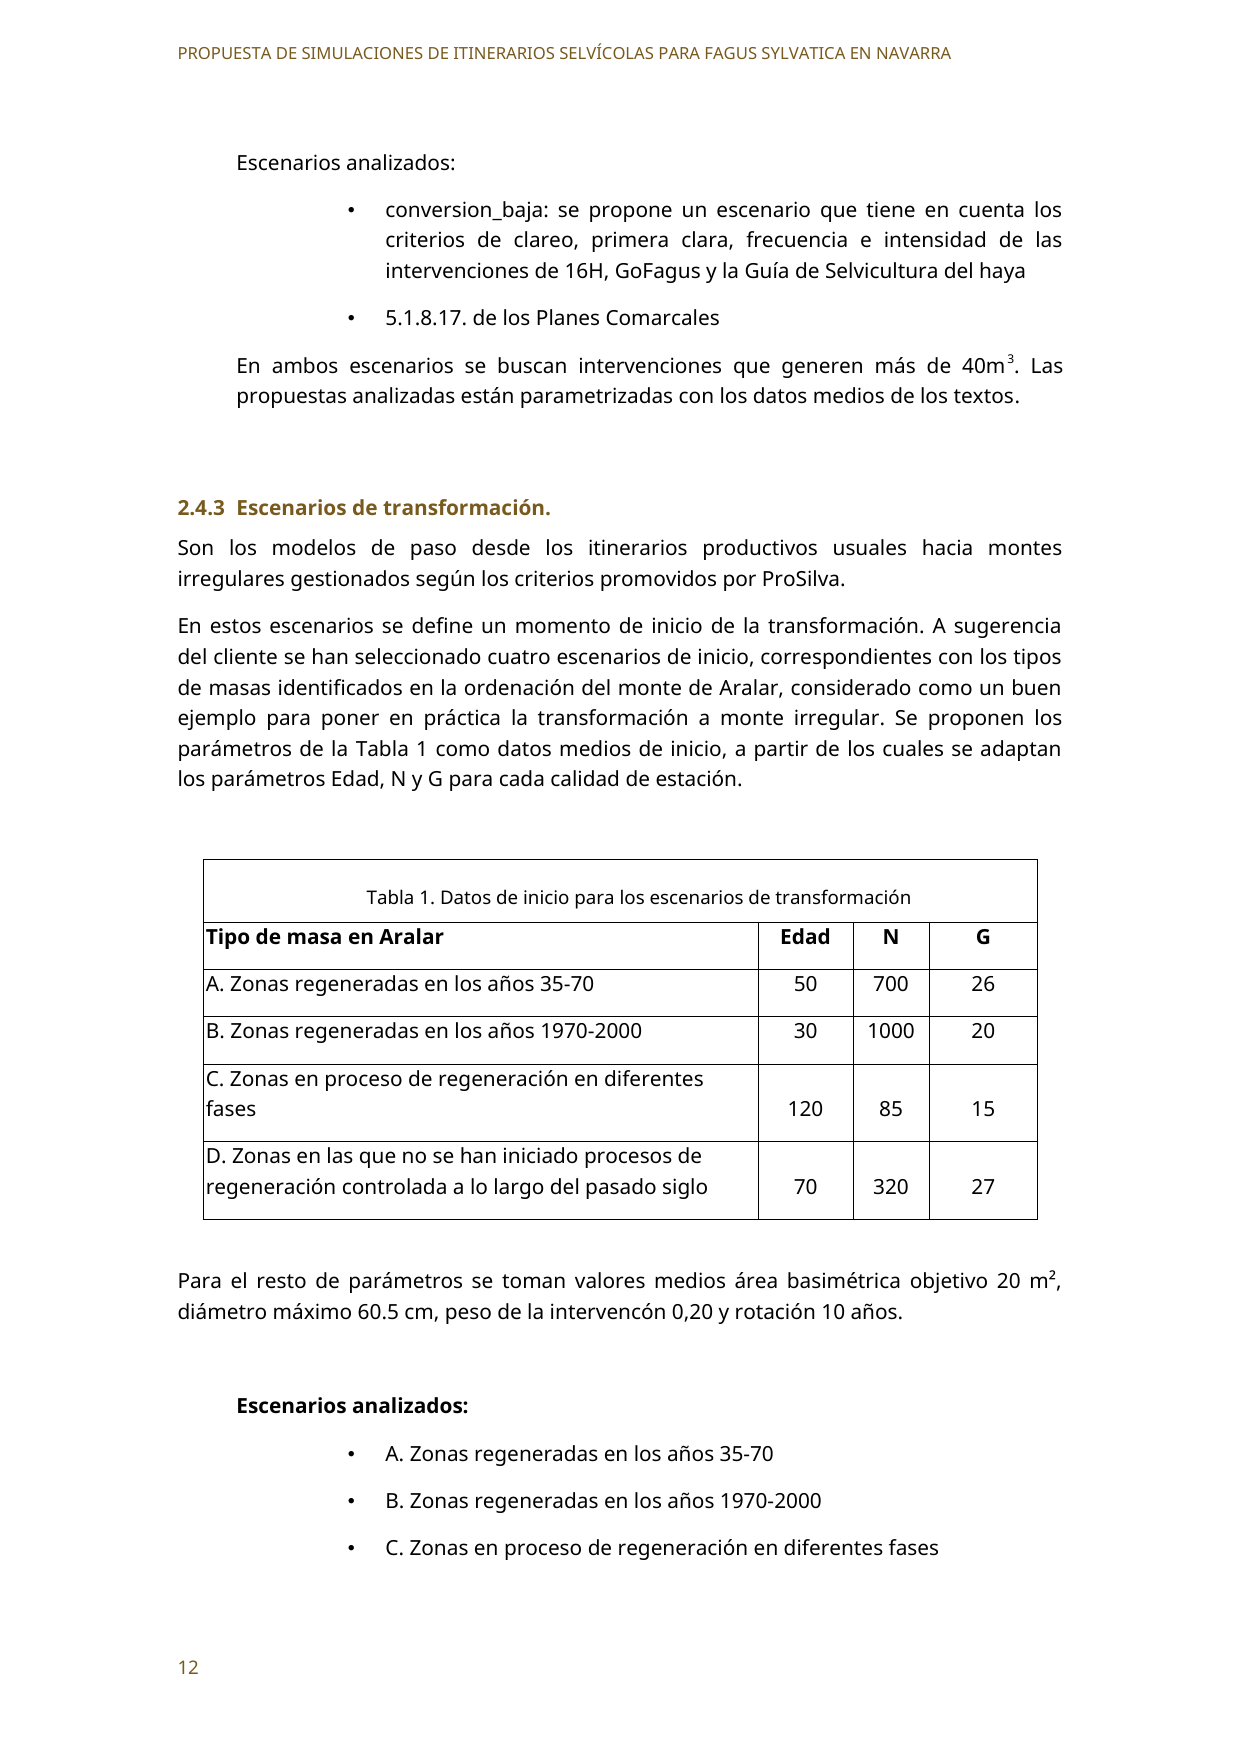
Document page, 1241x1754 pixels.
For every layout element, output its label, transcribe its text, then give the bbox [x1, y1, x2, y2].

table_cell 70 [759, 1142, 853, 1219]
table_cell B. Zonas regeneradas en los años 1970-2000 [204, 1017, 758, 1063]
text Son los modelos de paso desde los itinerarios productivos usuales hacia montes irregulares gestionados según los criterios promovidos por ProSilva. [177, 533, 1063, 593]
table_cell 20 [930, 1017, 1037, 1063]
list C. Zonas en proceso de regeneración en diferentes fases [348, 1533, 1063, 1562]
table_cell A. Zonas regeneradas en los años 35-70 [204, 970, 758, 1016]
table_cell 85 [854, 1065, 929, 1141]
table_cell 30 [759, 1017, 853, 1063]
table_cell 26 [930, 970, 1037, 1016]
table_cell 50 [759, 970, 853, 1016]
table_cell 320 [854, 1142, 929, 1219]
text Escenarios analizados: [236, 1392, 1063, 1420]
subtitle Escenarios de transformación. [177, 493, 1063, 521]
table_cell 120 [759, 1065, 853, 1141]
list conversion_baja: se propone un escenario que tiene en cuenta los criterios de clareo, primera clara, frecuencia e intensidad de las intervenciones de 16H, GoFagus y la Guía de Selvicultura del haya [348, 195, 1063, 284]
table_cell 1000 [854, 1017, 929, 1063]
table_header Datos de inicio para los escenarios de transformación [204, 860, 1037, 922]
table_cell Tipo de masa en Aralar [204, 923, 758, 969]
text Escenarios analizados: [236, 148, 1063, 176]
table_cell C. Zonas en proceso de regeneración en diferentes fases [204, 1065, 758, 1141]
list A. Zonas regeneradas en los años 35-70 [348, 1439, 1063, 1467]
list B. Zonas regeneradas en los años 1970-2000 [348, 1486, 1063, 1514]
table_cell 15 [930, 1065, 1037, 1141]
text En estos escenarios se define un momento de inicio de la transformación. A sugerencia del cliente se han seleccionado cuatro escenarios de inicio, correspondientes con los tipos de masas identificados en la ordenación del monte de Aralar, considerado como un buen ejemplo para poner en práctica la transformación a monte irregular. Se proponen los parámetros de la Tabla 1 como datos medios de inicio, a partir de los cuales se adaptan los parámetros Edad, N y G para cada calidad de estación. [177, 611, 1063, 793]
table_cell N [854, 923, 929, 969]
table_cell 27 [930, 1142, 1037, 1219]
table_cell D. Zonas en las que no se han iniciado procesos de regeneración controlada a lo largo del pasado siglo [204, 1142, 758, 1219]
text En ambos escenarios se buscan intervenciones que generen más de 40m3. Las propuestas analizadas están parametrizadas con los datos medios de los textos. [236, 351, 1063, 410]
table_cell Edad [759, 923, 853, 969]
list 5.1.8.17. de los Planes Comarcales [348, 303, 1063, 332]
table_cell G [930, 923, 1037, 969]
text Para el resto de parámetros se toman valores medios área basimétrica objetivo 20 m², diámetro máximo 60.5 cm, peso de la intervencón 0,20 y rotación 10 años. [177, 1266, 1063, 1325]
table_cell 700 [854, 970, 929, 1016]
